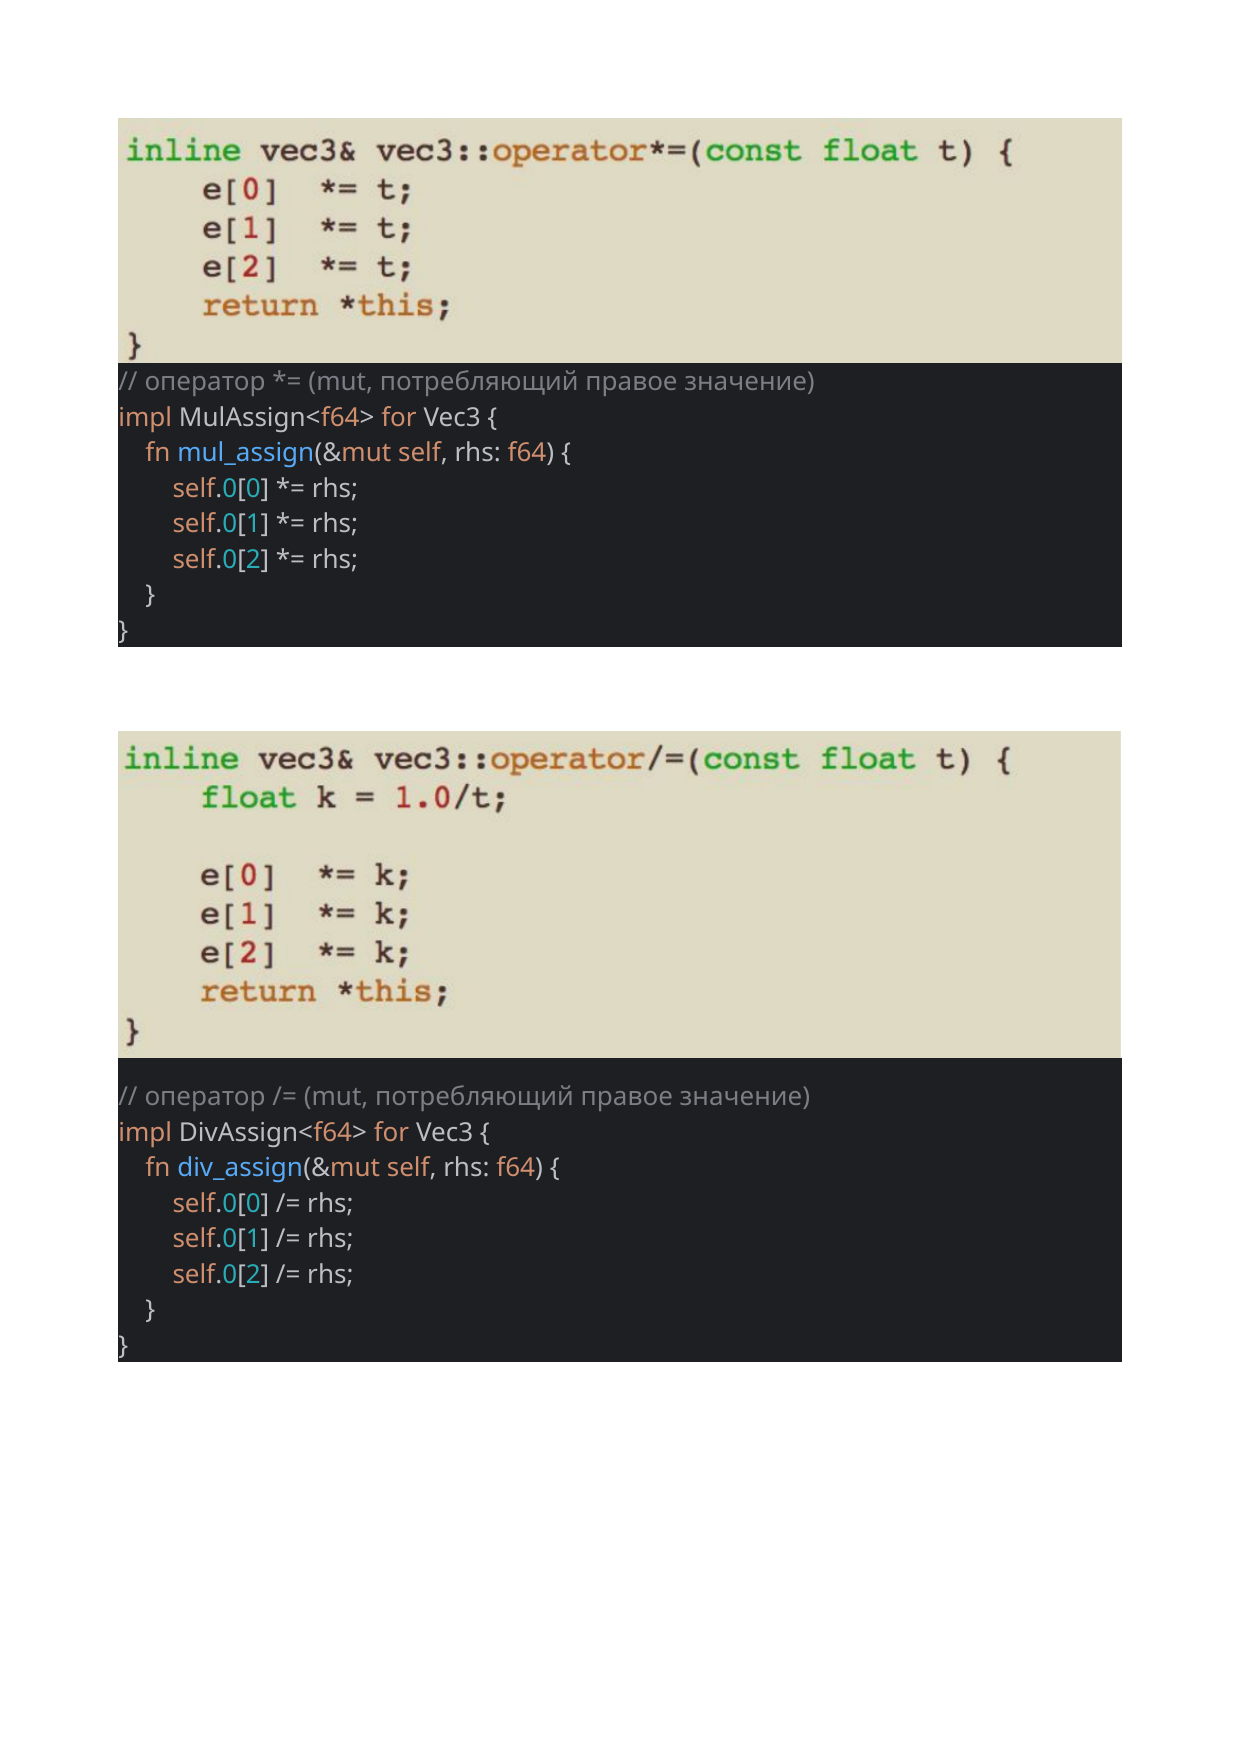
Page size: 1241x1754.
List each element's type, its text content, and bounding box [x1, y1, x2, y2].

text // оператор /= (mut, потребляющий правое значение) impl DivAssign<f64> for Vec3 { fn div_assign(&mut self, rhs: f64) { self.0[0] /= rhs; self.0[1] /= rhs; self.0[2] /= rhs; } } [118, 1058, 1122, 1362]
text // оператор *= (mut, потребляющий правое значение) impl MulAssign<f64> for Vec3 { fn mul_assign(&mut self, rhs: f64) { self.0[0] *= rhs; self.0[1] *= rhs; self.0[2] *= rhs; } } [118, 363, 1122, 647]
picture [118, 731, 1123, 1058]
picture [118, 118, 1123, 363]
